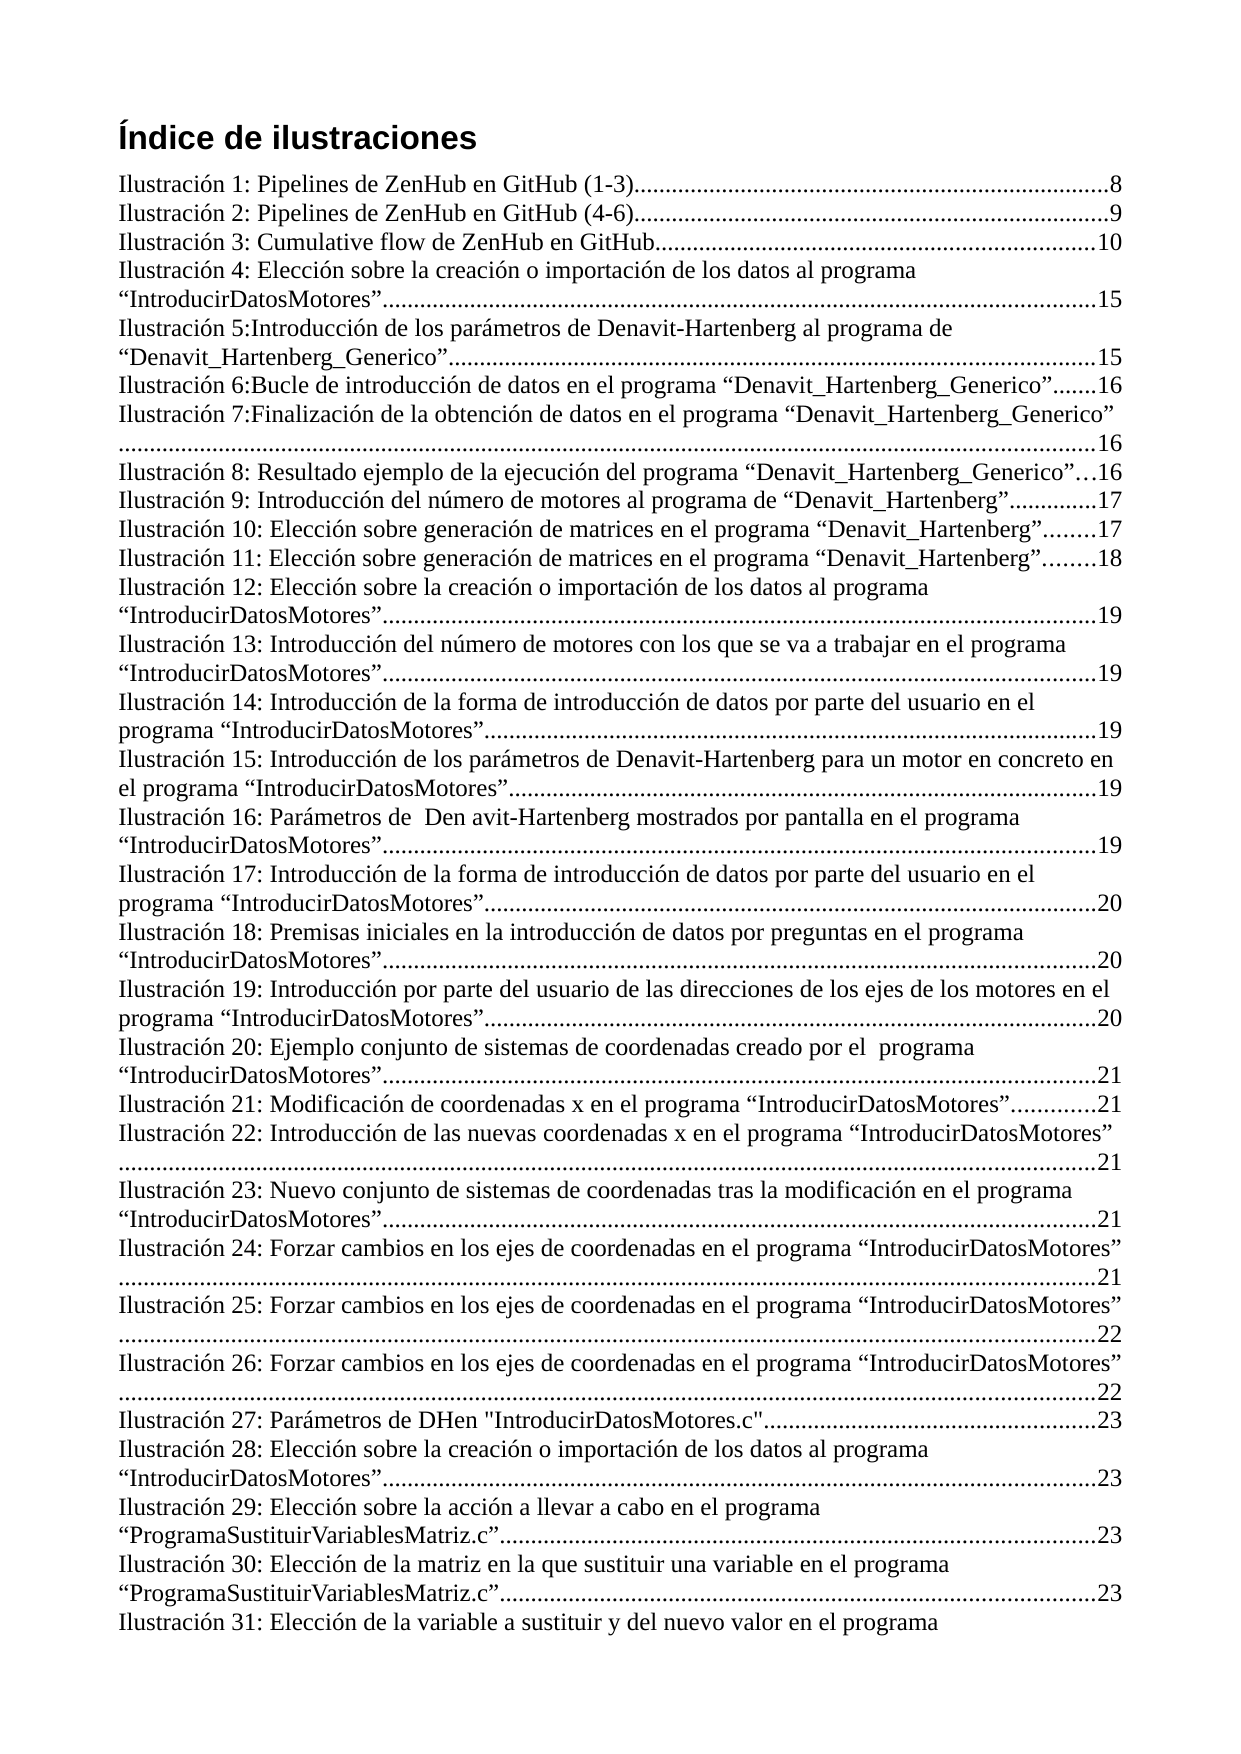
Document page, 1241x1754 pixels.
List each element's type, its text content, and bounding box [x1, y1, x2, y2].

text Ilustración 23: Nuevo conjunto de sistemas de coordenadas tras la modificación en el programa “IntroducirDatosMotores” 21 [118, 1175, 1122, 1233]
text Ilustración 19: Introducción por parte del usuario de las direcciones de los ejes de los motores en el programa “IntroducirDatosMotores” 20 [118, 974, 1122, 1032]
text Ilustración 17: Introducción de la forma de introducción de datos por parte del usuario en el programa “IntroducirDatosMotores” 20 [118, 859, 1122, 917]
text Ilustración 30: Elección de la matriz en la que sustituir una variable en el programa “ProgramaSustituirVariablesMatriz.c” 23 [118, 1549, 1122, 1607]
text Ilustración 5:Introducción de los parámetros de Denavit-Hartenberg al programa de “Denavit_Hartenberg_Generico” 15 [118, 313, 1122, 370]
text Ilustración 20: Ejemplo conjunto de sistemas de coordenadas creado por el programa “IntroducirDatosMotores” 21 [118, 1032, 1122, 1089]
text Ilustración 7:Finalización de la obtención de datos en el programa “Denavit_Hartenberg_Generico” 16 [118, 399, 1122, 457]
text Ilustración 12: Elección sobre la creación o importación de los datos al programa “IntroducirDatosMotores” 19 [118, 572, 1122, 629]
text Ilustración 25: Forzar cambios en los ejes de coordenadas en el programa “IntroducirDatosMotores” 22 [118, 1290, 1122, 1348]
subtitle Índice de ilustraciones [118, 118, 1122, 157]
text Ilustración 14: Introducción de la forma de introducción de datos por parte del usuario en el programa “IntroducirDatosMotores” 19 [118, 687, 1122, 744]
text Ilustración 4: Elección sobre la creación o importación de los datos al programa “IntroducirDatosMotores” 15 [118, 255, 1122, 313]
text Ilustración 6:Bucle de introducción de datos en el programa “Denavit_Hartenberg_Generico” 16 [118, 370, 1122, 399]
text Ilustración 10: Elección sobre generación de matrices en el programa “Denavit_Hartenberg” 17 [118, 514, 1122, 543]
text Ilustración 2: Pipelines de ZenHub en GitHub (4-6). 9 [118, 198, 1122, 227]
text Ilustración 21: Modificación de coordenadas x en el programa “IntroducirDatosMotores” 21 [118, 1089, 1122, 1118]
text Ilustración 3: Cumulative flow de ZenHub en GitHub. 10 [118, 227, 1122, 255]
text Ilustración 26: Forzar cambios en los ejes de coordenadas en el programa “IntroducirDatosMotores” 22 [118, 1348, 1122, 1405]
text Ilustración 29: Elección sobre la acción a llevar a cabo en el programa “ProgramaSustituirVariablesMatriz.c” 23 [118, 1492, 1122, 1549]
text Ilustración 13: Introducción del número de motores con los que se va a trabajar en el programa “IntroducirDatosMotores” 19 [118, 629, 1122, 687]
text Ilustración 22: Introducción de las nuevas coordenadas x en el programa “IntroducirDatosMotores” 21 [118, 1118, 1122, 1175]
text Ilustración 11: Elección sobre generación de matrices en el programa “Denavit_Hartenberg” 18 [118, 543, 1122, 572]
text Ilustración 15: Introducción de los parámetros de Denavit-Hartenberg para un motor en concreto en el programa “IntroducirDatosMotores” 19 [118, 744, 1122, 802]
text Ilustración 9: Introducción del número de motores al programa de “Denavit_Hartenberg” 17 [118, 485, 1122, 514]
text Ilustración 24: Forzar cambios en los ejes de coordenadas en el programa “IntroducirDatosMotores” 21 [118, 1233, 1122, 1290]
text Ilustración 28: Elección sobre la creación o importación de los datos al programa “IntroducirDatosMotores” 23 [118, 1434, 1122, 1492]
text Ilustración 31: Elección de la variable a sustituir y del nuevo valor en el programa “ProgramaSustituirVariablesMatriz.c” 23 [118, 1607, 1122, 1635]
text Ilustración 1: Pipelines de ZenHub en GitHub (1-3). 8 [118, 169, 1122, 198]
text Ilustración 27: Parámetros de DHen "IntroducirDatosMotores.c" 23 [118, 1405, 1122, 1434]
text Ilustración 8: Resultado ejemplo de la ejecución del programa “Denavit_Hartenberg_Generico” 16 [118, 457, 1122, 485]
text Ilustración 18: Premisas iniciales en la introducción de datos por preguntas en el programa “IntroducirDatosMotores” 20 [118, 917, 1122, 974]
text Ilustración 16: Parámetros de Den avit-Hartenberg mostrados por pantalla en el programa “IntroducirDatosMotores” 19 [118, 802, 1122, 859]
